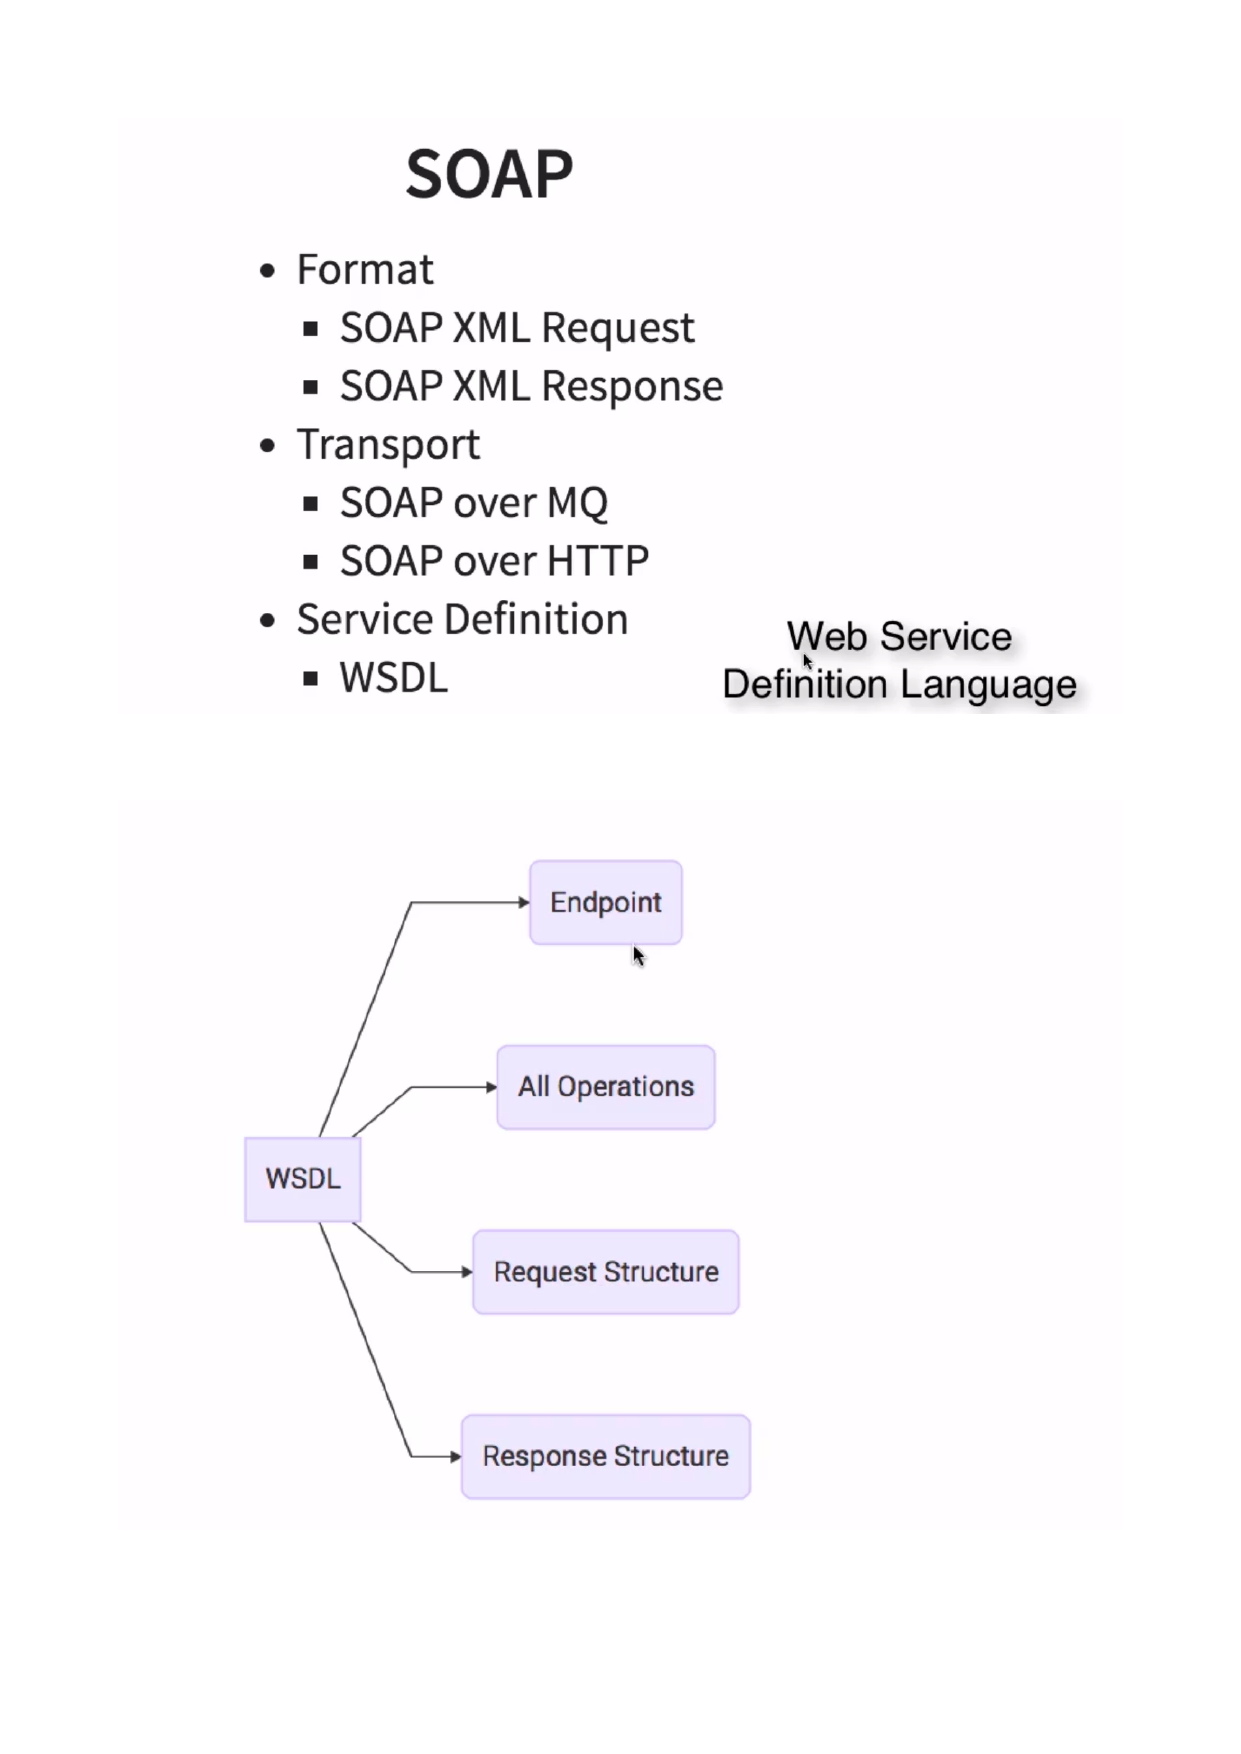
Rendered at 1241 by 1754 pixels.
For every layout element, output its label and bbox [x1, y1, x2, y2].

picture [118, 800, 1123, 1530]
picture [118, 118, 1123, 714]
